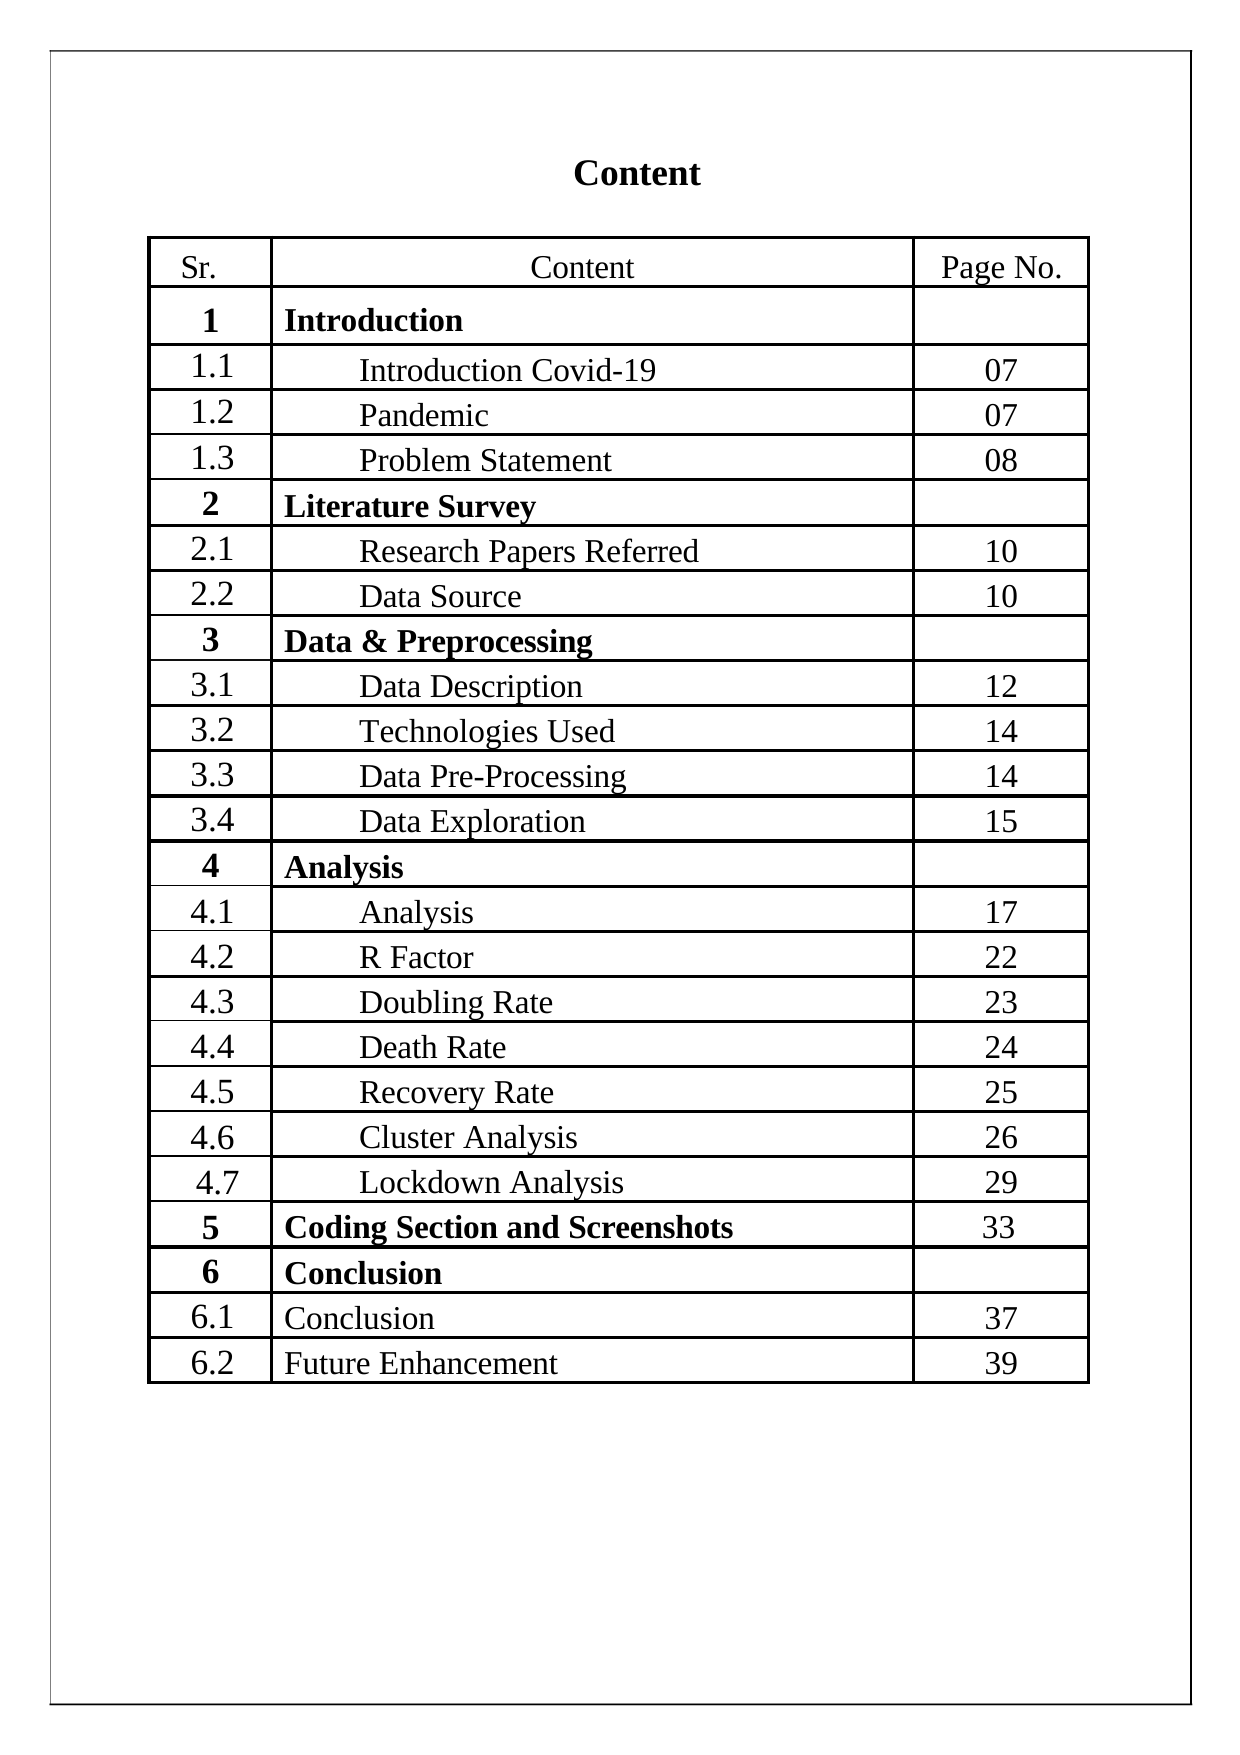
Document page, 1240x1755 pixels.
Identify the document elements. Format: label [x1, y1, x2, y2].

picture [47, 47, 1193, 1706]
